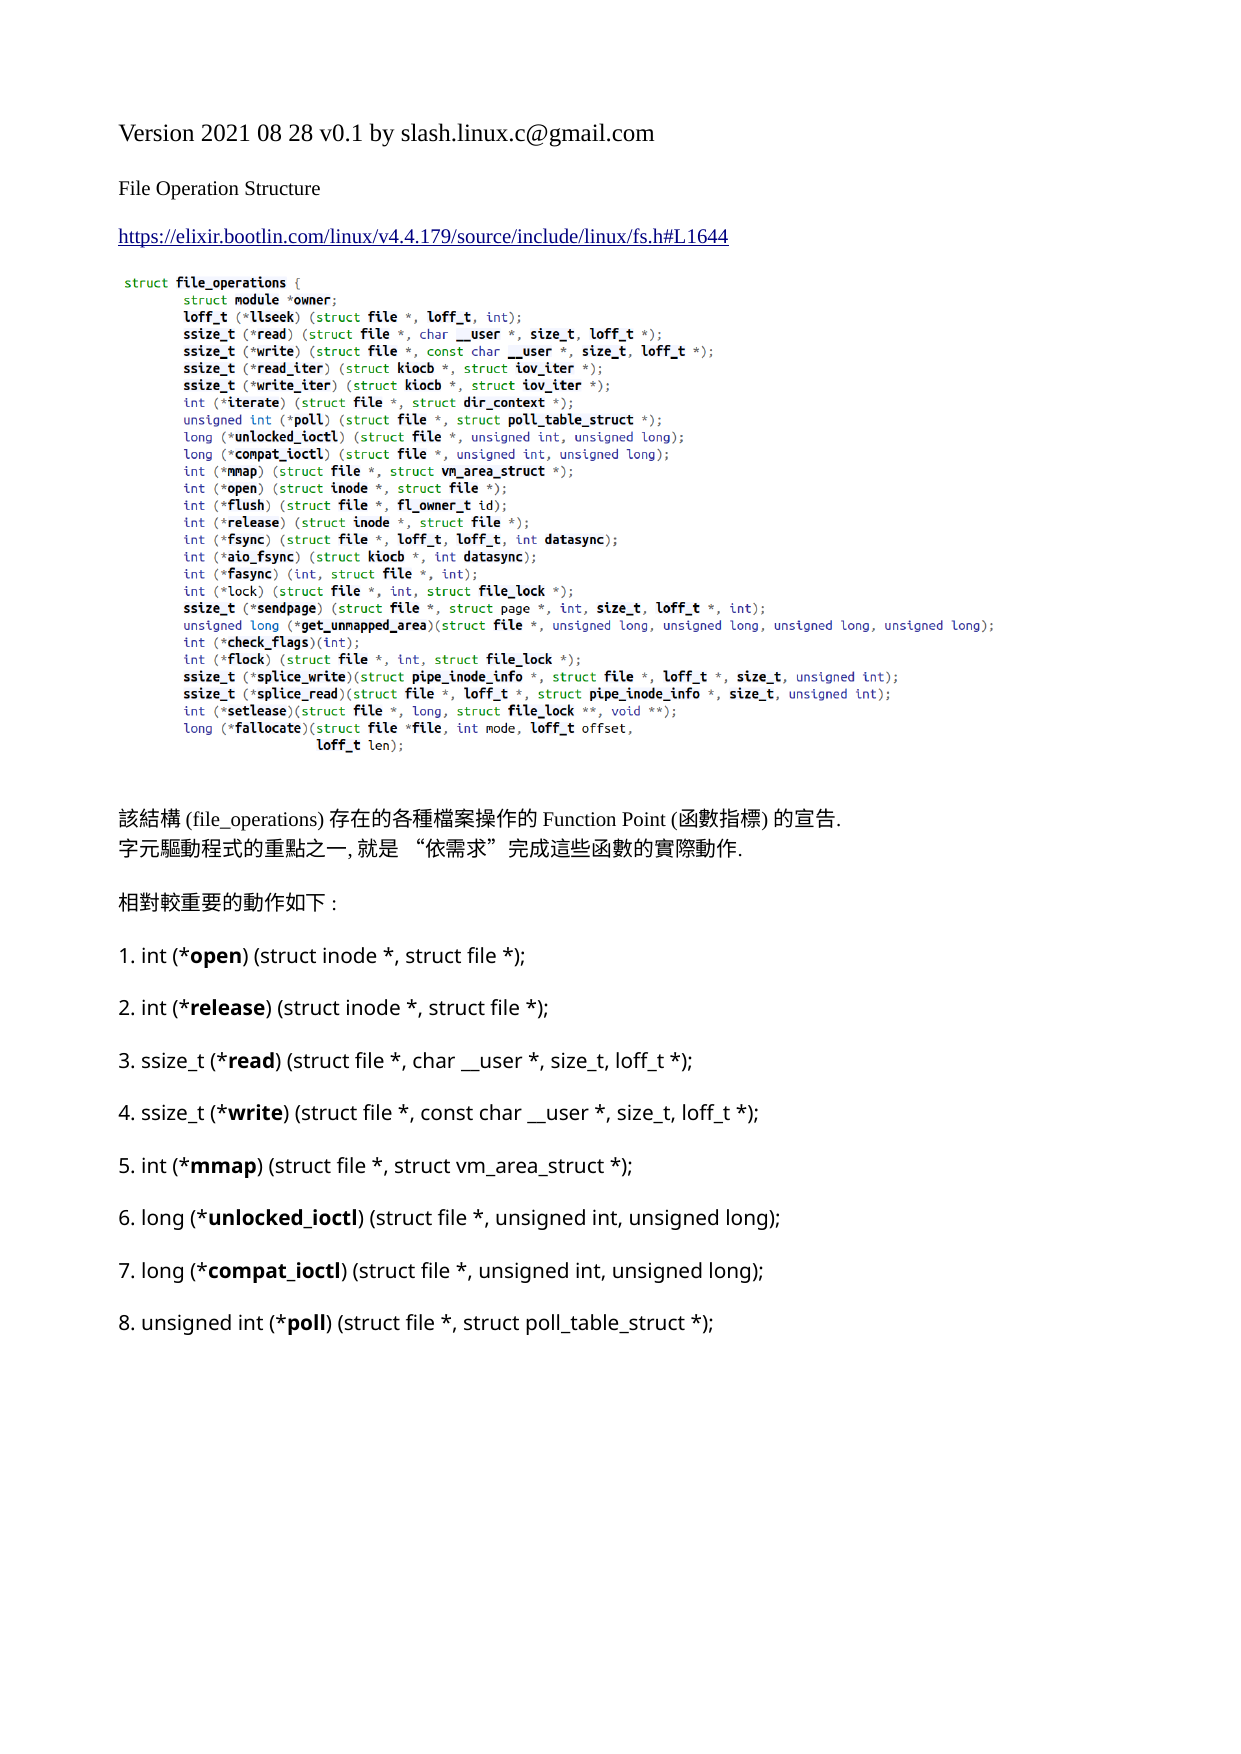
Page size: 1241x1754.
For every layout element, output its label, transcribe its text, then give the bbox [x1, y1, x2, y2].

text 7. long (*compat_ioctl) (struct file *, unsigned int, unsigned long); [118, 1256, 1122, 1284]
text 8. unsigned int (*poll) (struct file *, struct poll_table_struct *); [118, 1308, 1122, 1337]
text 字元驅動程式的重點之一, 就是 “依需求”完成這些函數的實際動作. [118, 832, 1122, 862]
text 5. int (*mmap) (struct file *, struct vm_area_struct *); [118, 1151, 1122, 1179]
text 2. int (*release) (struct inode *, struct file *); [118, 993, 1122, 1022]
text 1. int (*open) (struct inode *, struct file *); [118, 941, 1122, 969]
text 3. ssize_t (*read) (struct file *, char __user *, size_t, loff_t *); [118, 1046, 1122, 1074]
text 該結構 (file_operations) 存在的各種檔案操作的 Function Point (函數指標) 的宣告. [118, 802, 1122, 832]
text 相對較重要的動作如下 : [118, 886, 1122, 917]
text File Operation Structure [118, 176, 1122, 200]
text https://elixir.bootlin.com/linux/v4.4.179/source/include/linux/fs.h#L1644 [118, 224, 1122, 248]
picture [116, 272, 997, 755]
text 6. long (*unlocked_ioctl) (struct file *, unsigned int, unsigned long); [118, 1203, 1122, 1232]
text 4. ssize_t (*write) (struct file *, const char __user *, size_t, loff_t *); [118, 1098, 1122, 1127]
